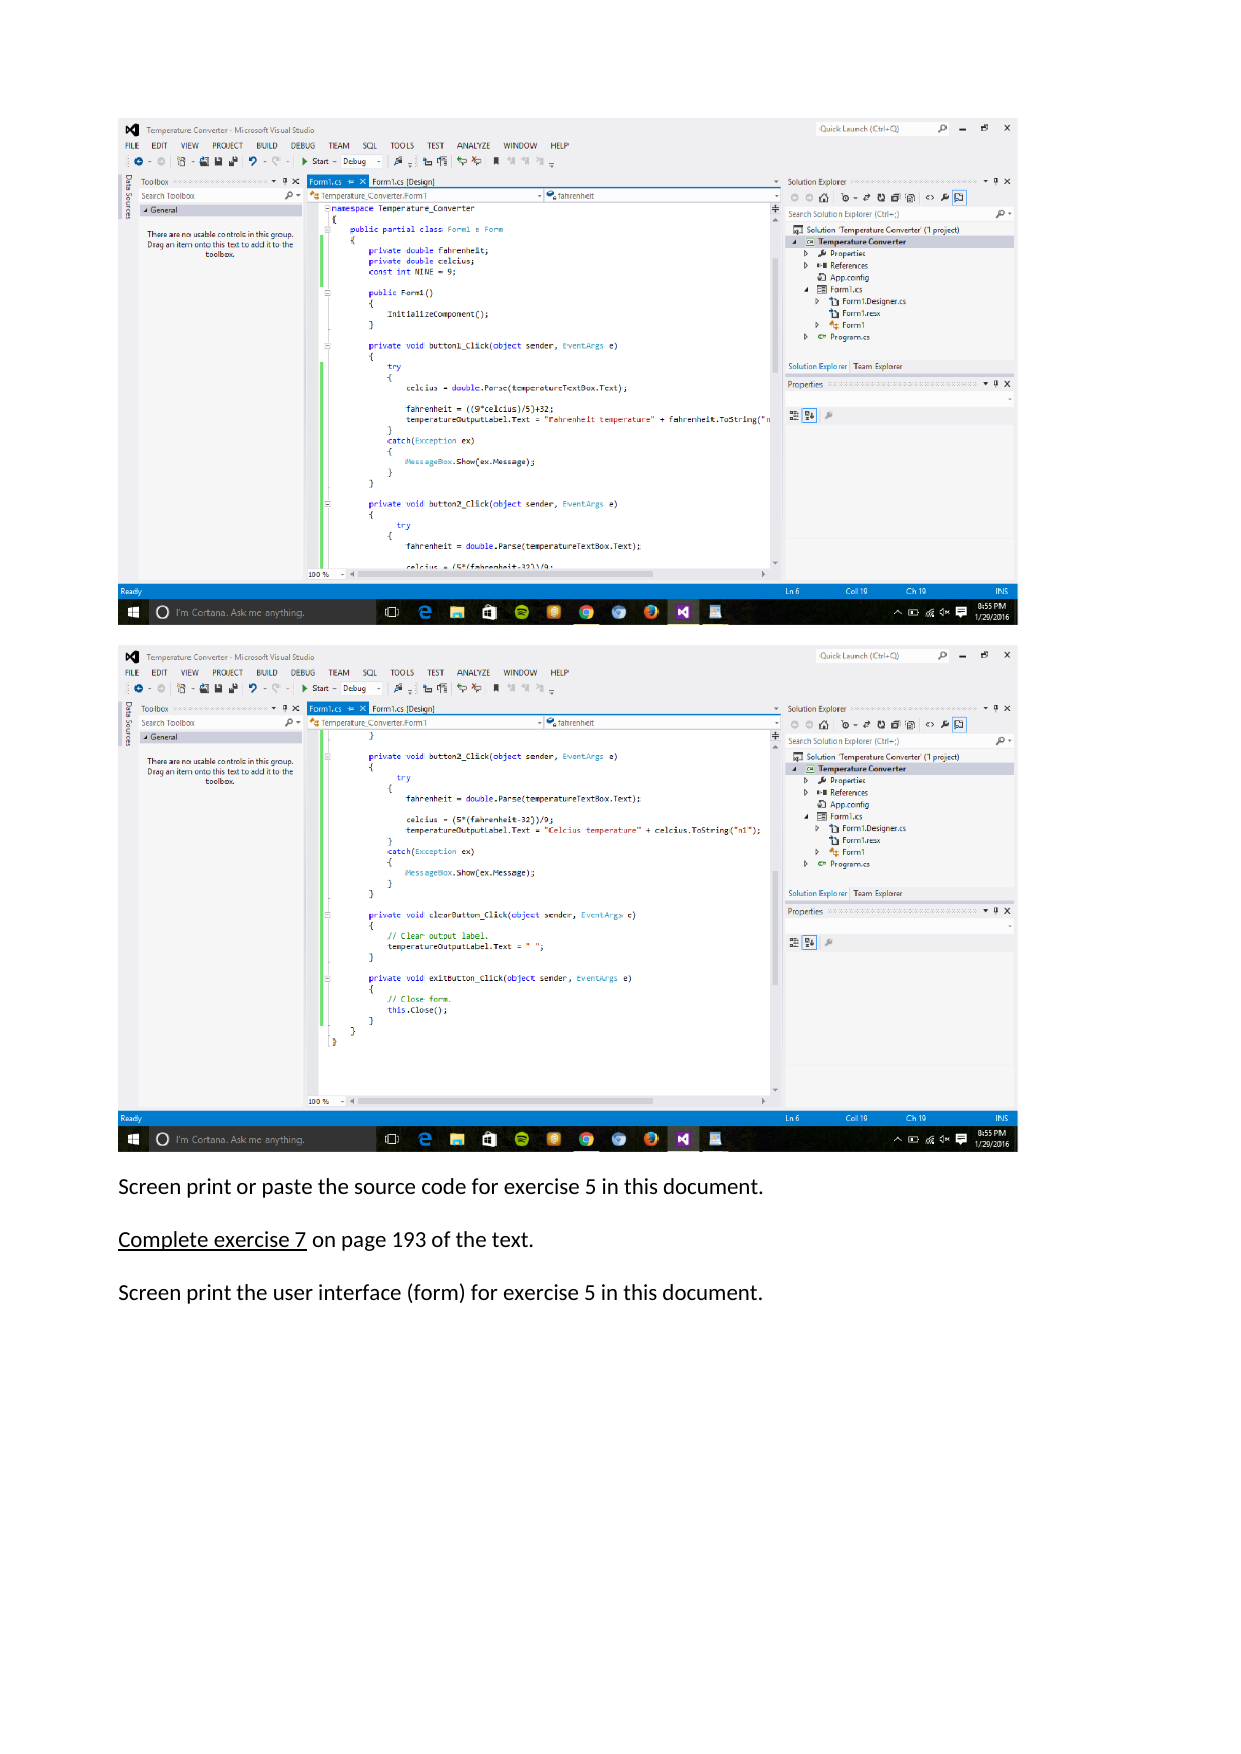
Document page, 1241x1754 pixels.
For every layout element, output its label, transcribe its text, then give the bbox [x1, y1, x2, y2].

text Complete exercise 7 on page 193 of the text. [118, 1225, 1122, 1253]
text Screen print or paste the source code for exercise 5 in this document. [118, 1172, 1122, 1200]
text Screen print the user interface (form) for exercise 5 in this document. [118, 1278, 1122, 1306]
